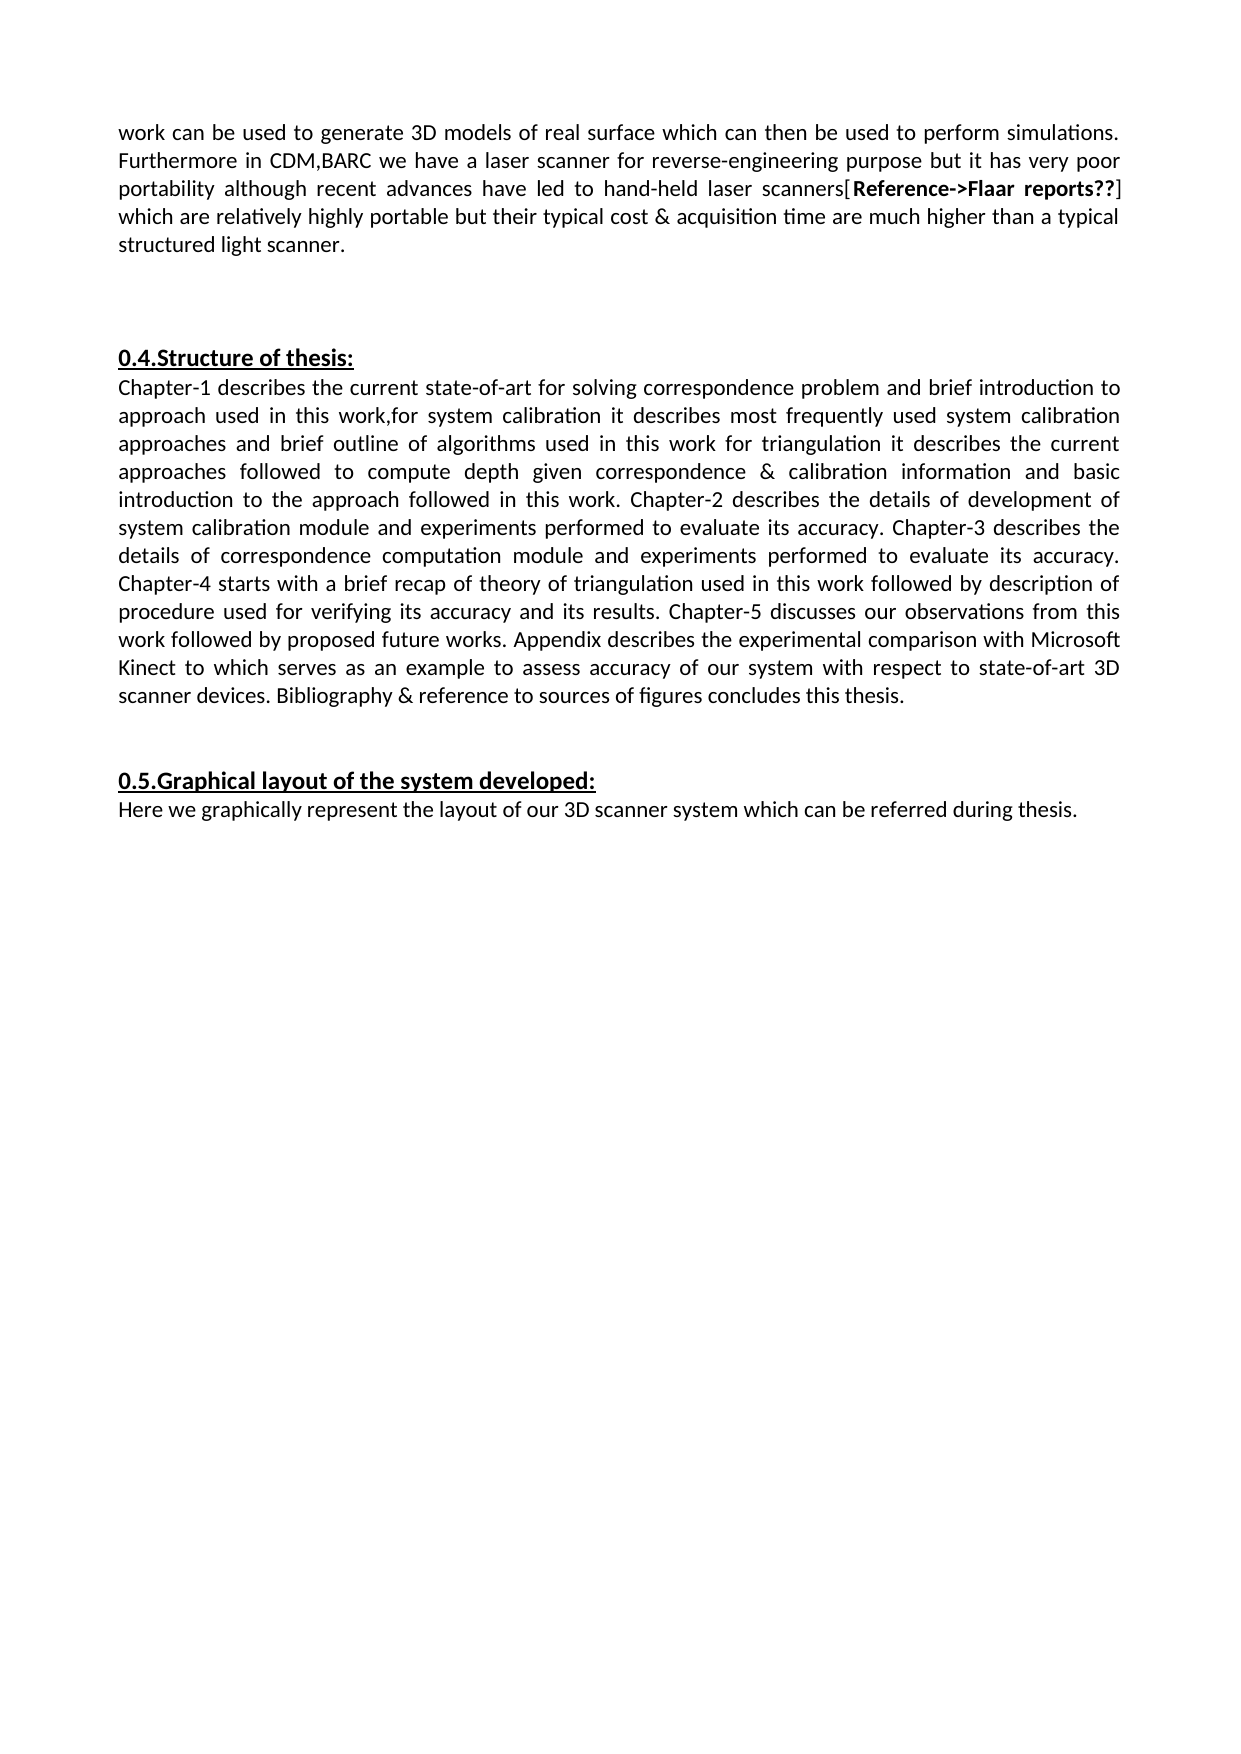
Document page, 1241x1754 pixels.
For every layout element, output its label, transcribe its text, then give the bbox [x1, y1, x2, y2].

text Here we graphically represent the layout of our 3D scanner system which can be referred during thesis. [118, 796, 1122, 824]
text 0.4.Structure of thesis: [118, 342, 1122, 373]
text work can be used to generate 3D models of real surface which can then be used to perform simulations. Furthermore in CDM,BARC we have a laser scanner for reverse-engineering purpose but it has very poor portability although recent advances have led to hand-held laser scanners[Reference->Flaar reports??] which are relatively highly portable but their typical cost & acquisition time are much higher than a typical structured light scanner. [118, 118, 1122, 258]
text 0.5.Graphical layout of the system developed: [118, 765, 1122, 796]
text Chapter-1 describes the current state-of-art for solving correspondence problem and brief introduction to approach used in this work,for system calibration it describes most frequently used system calibration approaches and brief outline of algorithms used in this work for triangulation it describes the current approaches followed to compute depth given correspondence & calibration information and basic introduction to the approach followed in this work. Chapter-2 describes the details of development of system calibration module and experiments performed to evaluate its accuracy. Chapter-3 describes the details of correspondence computation module and experiments performed to evaluate its accuracy. Chapter-4 starts with a brief recap of theory of triangulation used in this work followed by description of procedure used for verifying its accuracy and its results. Chapter-5 discusses our observations from this work followed by proposed future works. Appendix describes the experimental comparison with Microsoft Kinect to which serves as an example to assess accuracy of our system with respect to state-of-art 3D scanner devices. Bibliography & reference to sources of figures concludes this thesis. [118, 373, 1122, 709]
